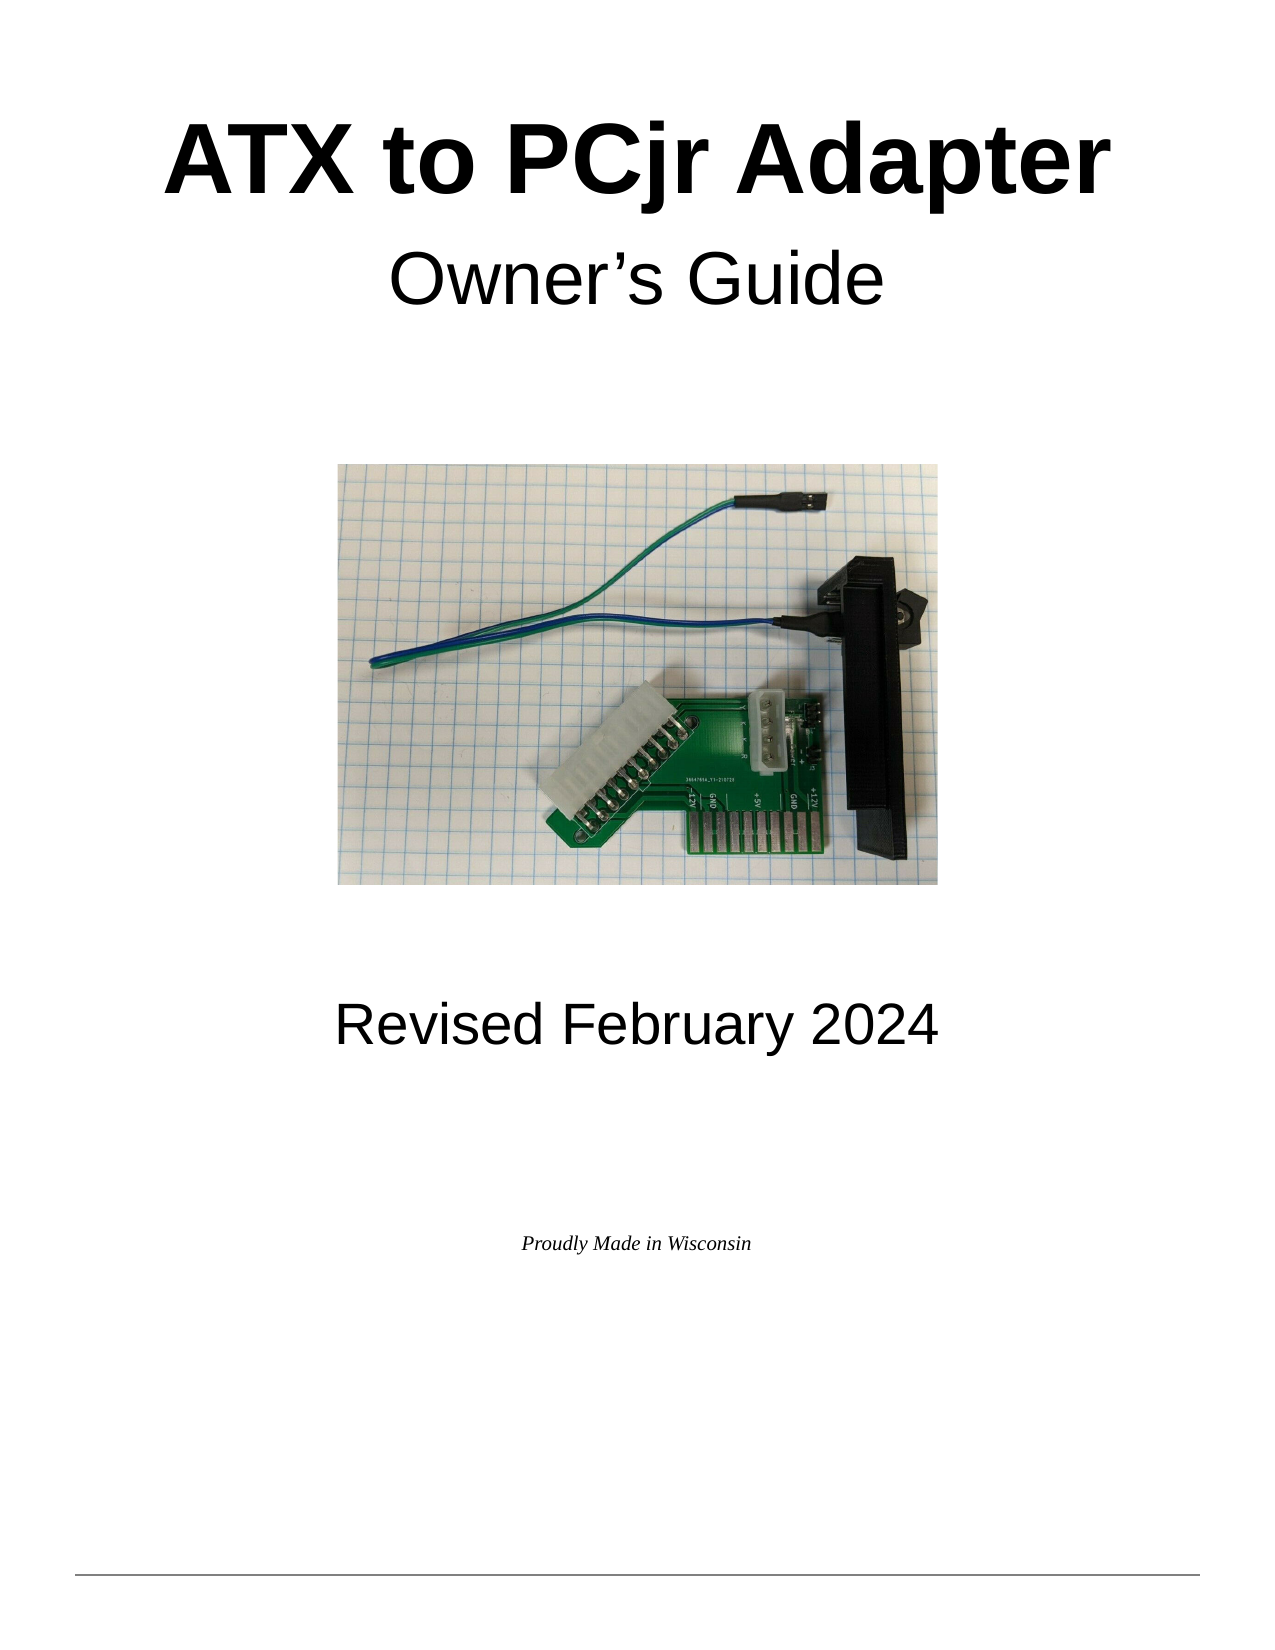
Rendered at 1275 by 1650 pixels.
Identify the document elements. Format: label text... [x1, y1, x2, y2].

picture [337, 464, 938, 885]
text Proudly Made in Wisconsin [75, 1231, 1200, 1254]
title ATX to PCjr Adapter [75, 100, 1200, 215]
subtitle Owner’s Guide [75, 234, 1200, 320]
subtitle Revised February 2024 [75, 990, 1200, 1057]
